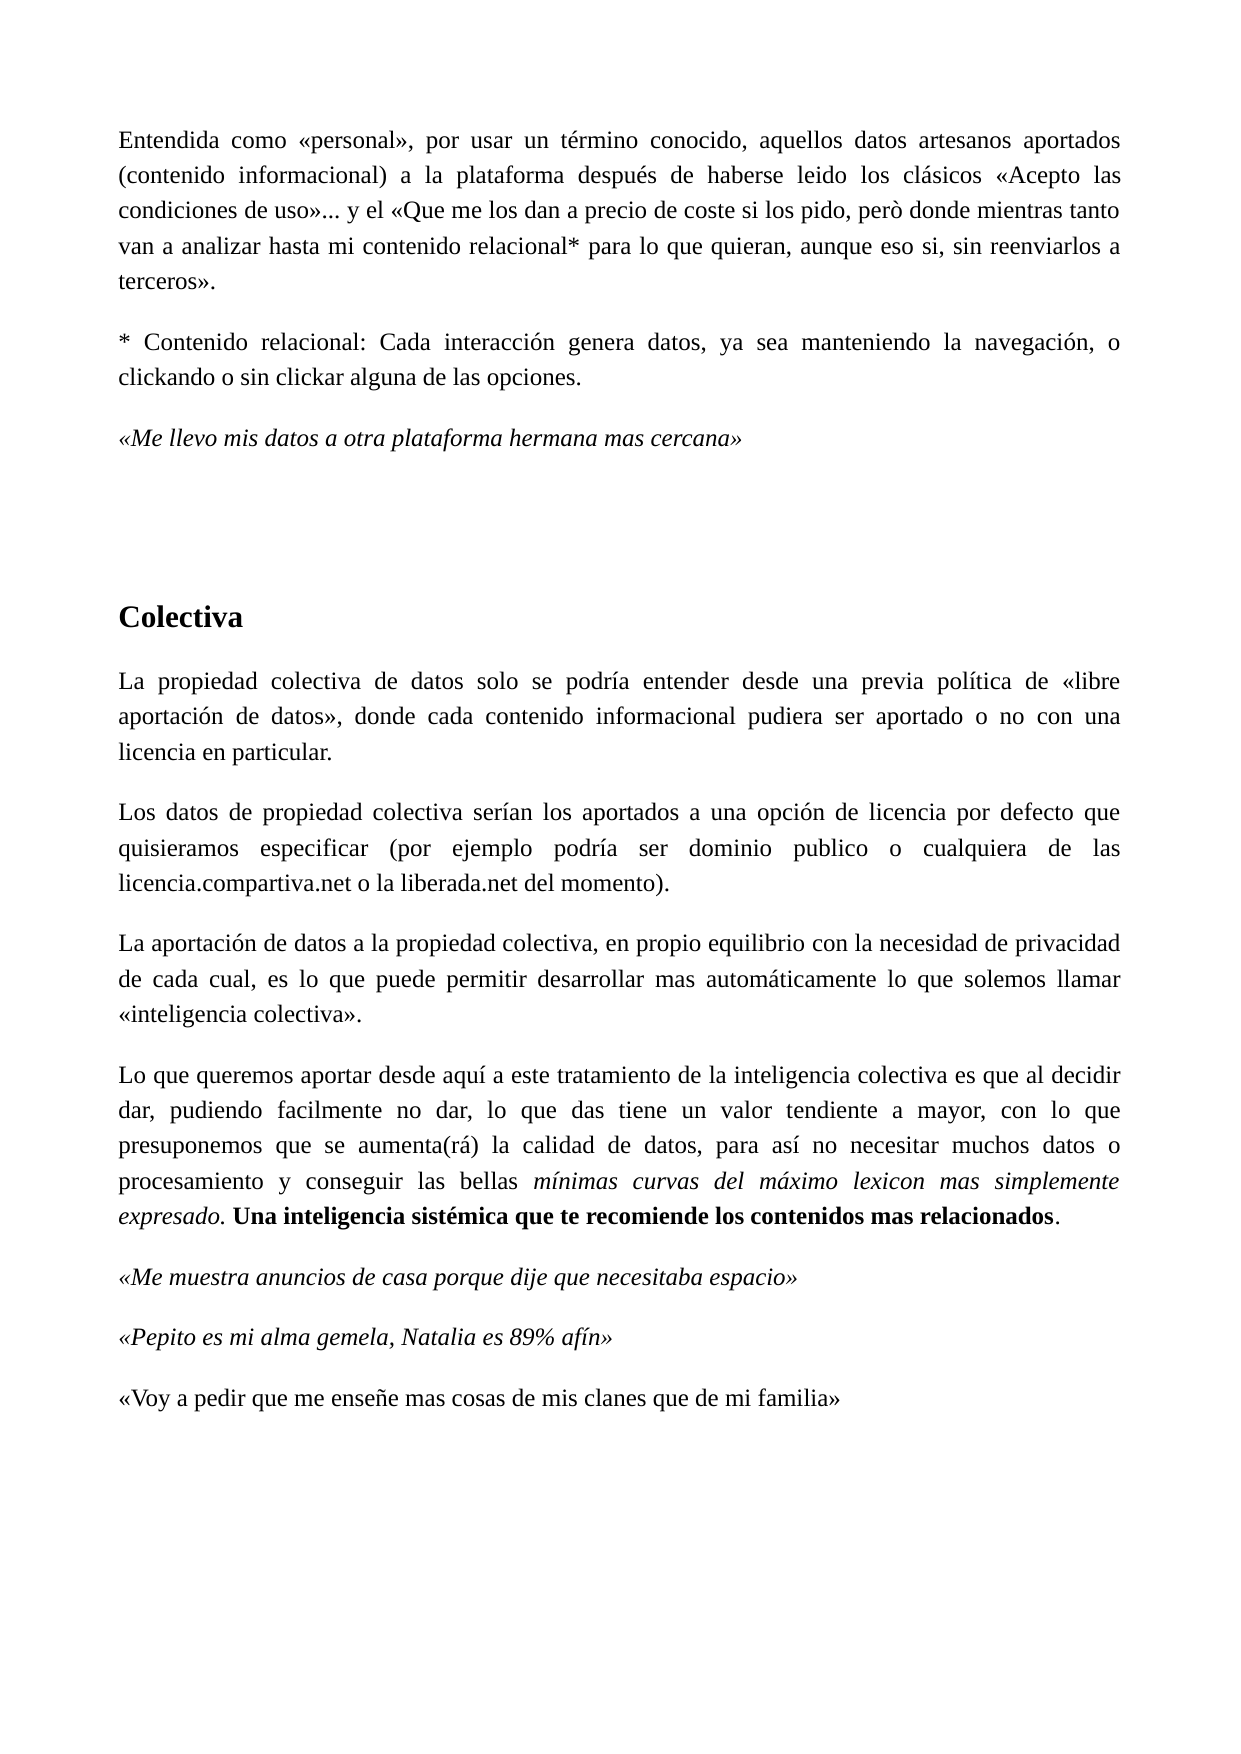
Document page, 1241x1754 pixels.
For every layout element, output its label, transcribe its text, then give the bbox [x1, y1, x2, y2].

text Los datos de propiedad colectiva serían los aportados a una opción de licencia por defecto que quisieramos especificar (por ejemplo podría ser dominio publico o cualquiera de las licencia.compartiva.net o la liberada.net del momento). [118, 791, 1122, 897]
text La aportación de datos a la propiedad colectiva, en propio equilibrio con la necesidad de privacidad de cada cual, es lo que puede permitir desarrollar mas automáticamente lo que solemos llamar «inteligencia colectiva». [118, 922, 1122, 1028]
text * Contenido relacional: Cada interacción genera datos, ya sea manteniendo la navegación, o clickando o sin clickar alguna de las opciones. [118, 320, 1122, 391]
text «Me llevo mis datos a otra plataforma hermana mas cercana» [118, 416, 1122, 451]
text «Pepito es mi alma gemela, Natalia es 89% afín» [118, 1316, 1122, 1351]
text La propiedad colectiva de datos solo se podría entender desde una previa política de «libre aportación de datos», donde cada contenido informacional pudiera ser aportado o no con una licencia en particular. [118, 659, 1122, 766]
text «Voy a pedir que me enseñe mas cosas de mis clanes que de mi familia» [118, 1376, 1122, 1411]
text Entendida como «personal», por usar un término conocido, aquellos datos artesanos aportados (contenido informacional) a la plataforma después de haberse leido los clásicos «Acepto las condiciones de uso»... y el «Que me los dan a precio de coste si los pido, però donde mientras tanto van a analizar hasta mi contenido relacional* para lo que quieran, aunque eso si, sin reenviarlos a terceros». [118, 118, 1122, 295]
text «Me muestra anuncios de casa porque dije que necesitaba espacio» [118, 1255, 1122, 1291]
text Lo que queremos aportar desde aquí a este tratamiento de la inteligencia colectiva es que al decidir dar, pudiendo facilmente no dar, lo que das tiene un valor tendiente a mayor, con lo que presuponemos que se aumenta(rá) la calidad de datos, para así no necesitar muchos datos o procesamiento y conseguir las bellas mínimas curvas del máximo lexicon mas simplemente expresado. Una inteligencia sistémica que te recomiende los contenidos mas relacionados. [118, 1053, 1122, 1230]
text Colectiva [118, 598, 1122, 634]
